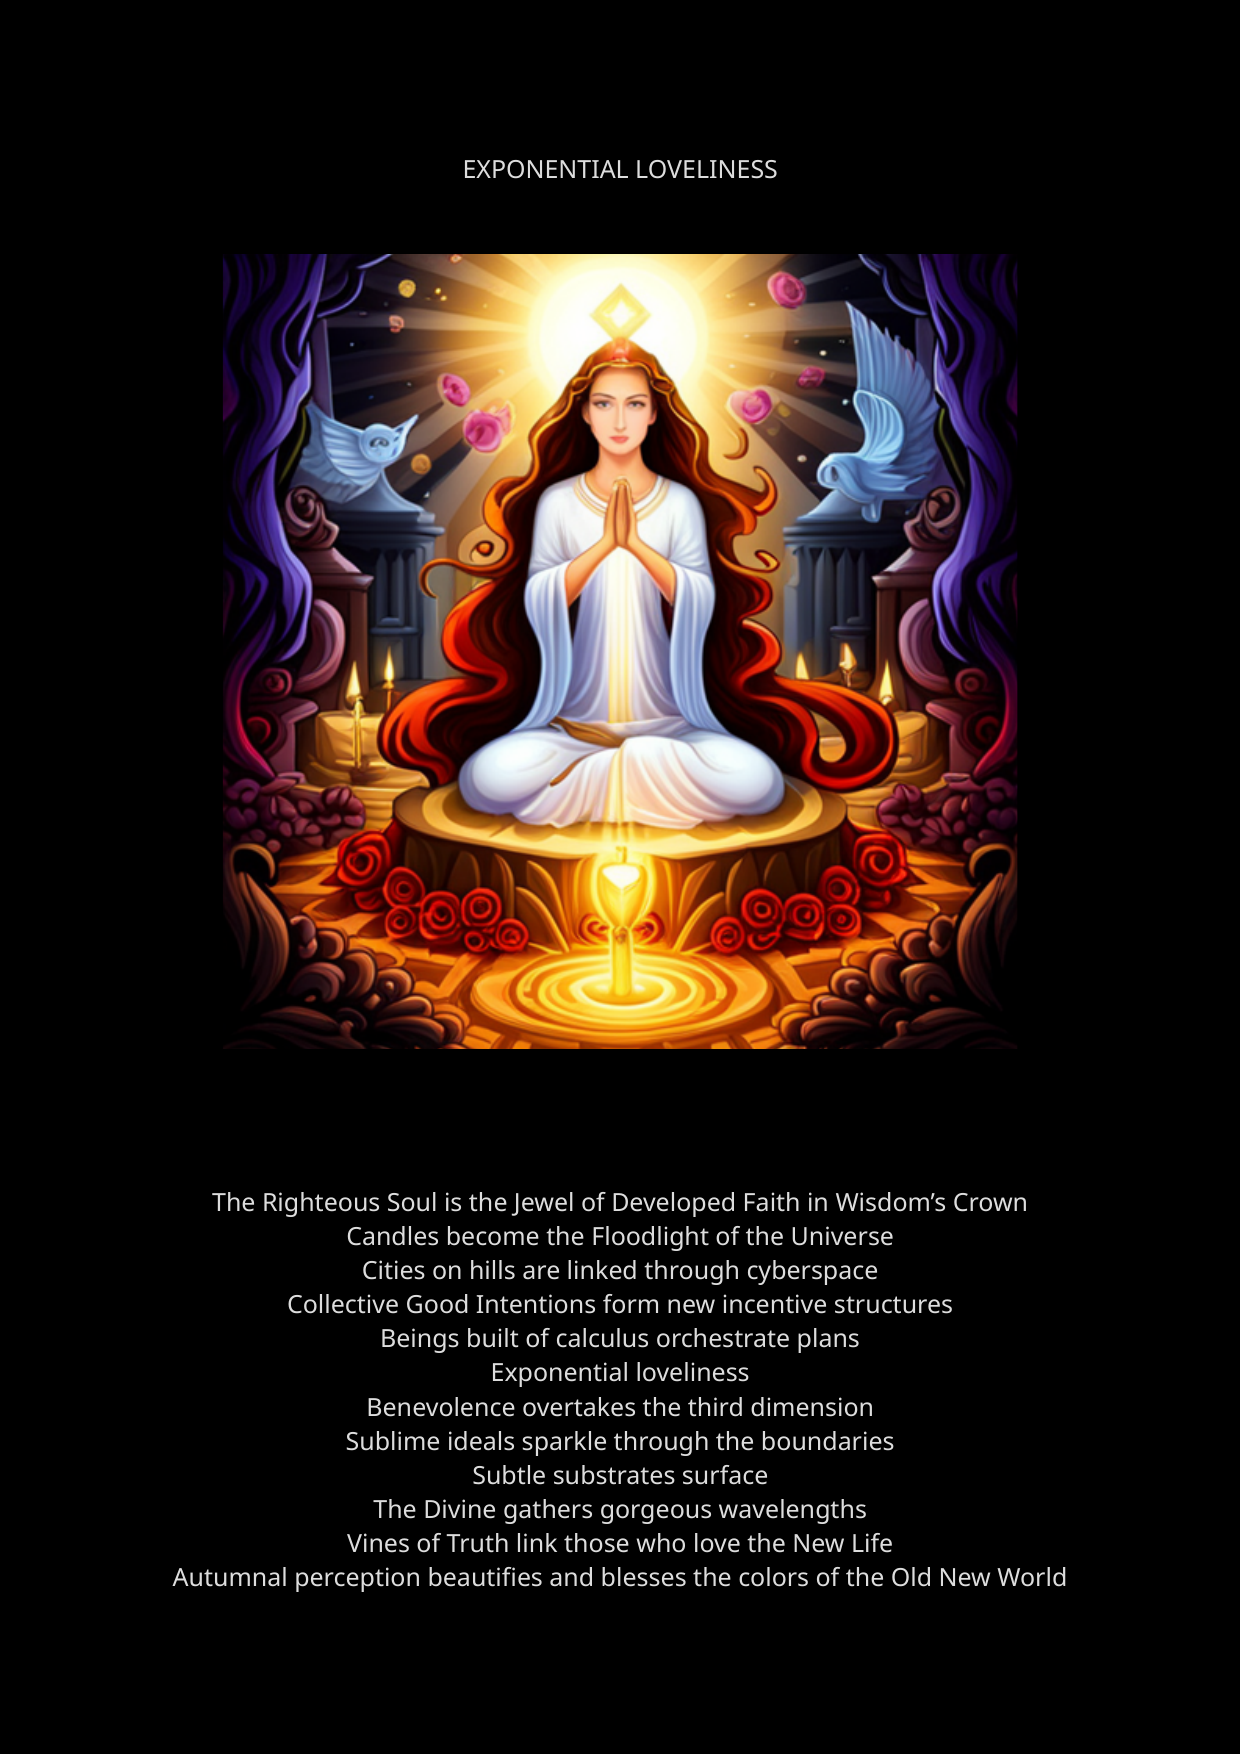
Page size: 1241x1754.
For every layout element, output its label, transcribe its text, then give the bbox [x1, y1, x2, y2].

text Autumnal perception beautifies and blesses the colors of the Old New World [118, 1559, 1122, 1593]
text The Divine gathers gorgeous wavelengths [118, 1491, 1122, 1525]
text EXPONENTIAL LOVELINESS [118, 152, 1122, 186]
text Collective Good Intentions form new incentive structures [118, 1287, 1122, 1321]
text Subtle substrates surface [118, 1457, 1122, 1491]
text Beings built of calculus orchestrate plans [118, 1321, 1122, 1355]
text Sublime ideals sparkle through the boundaries [118, 1423, 1122, 1457]
text Cities on hills are linked through cyberspace [118, 1253, 1122, 1287]
text Candles become the Floodlight of the Universe [118, 1219, 1122, 1253]
text Exponential loveliness [118, 1355, 1122, 1389]
picture [222, 254, 1018, 1049]
text Vines of Truth link those who love the New Life [118, 1525, 1122, 1559]
text Benevolence overtakes the third dimension [118, 1389, 1122, 1423]
text The Righteous Soul is the Jewel of Developed Faith in Wisdom’s Crown [118, 1185, 1122, 1219]
